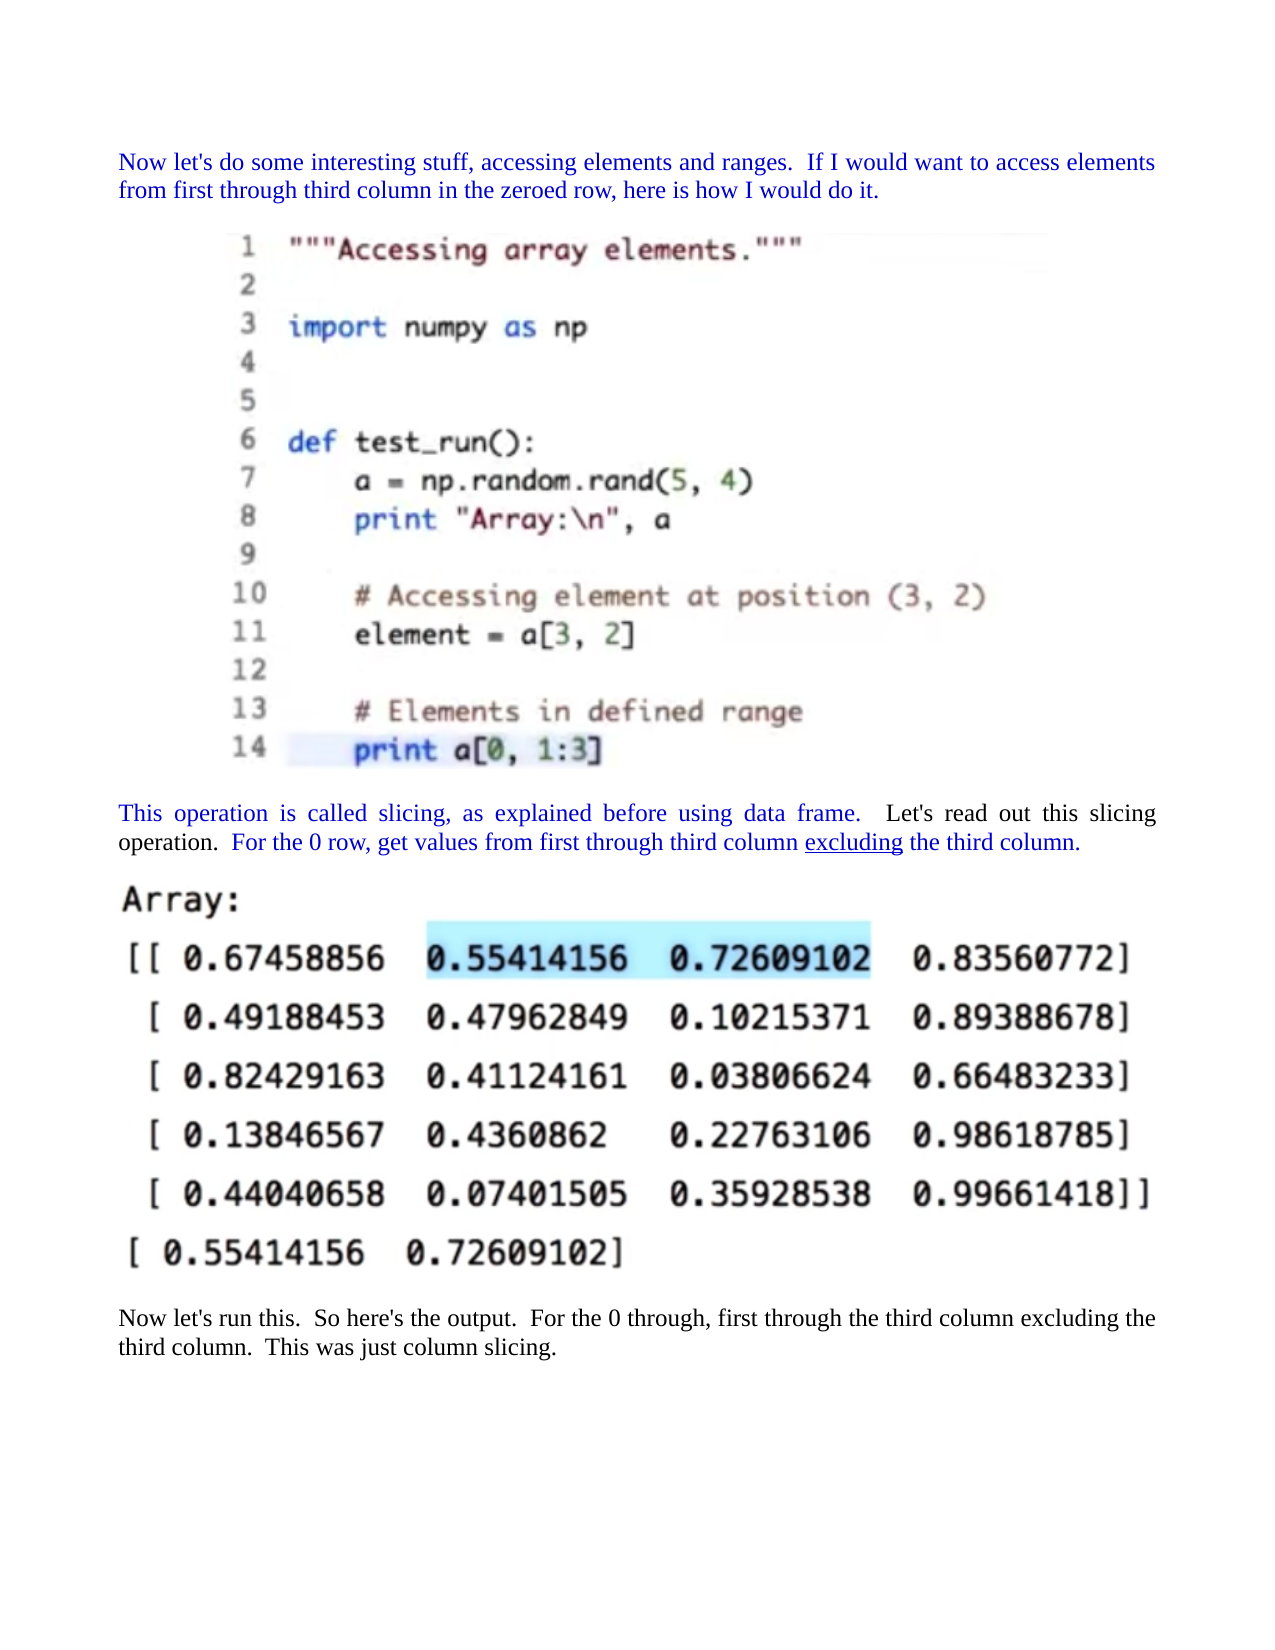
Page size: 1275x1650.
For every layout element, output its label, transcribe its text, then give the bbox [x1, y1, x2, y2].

text Now let's do some interesting stuff, accessing elements and ranges. If I would want to access elements from first through third column in the zeroed row, here is how I would do it. [118, 147, 1157, 204]
text This operation is called slicing, as explained before using data frame. Let's read out this slicing operation. For the 0 row, get values from first through third column excluding the third column. [118, 798, 1157, 855]
picture [226, 233, 1049, 769]
text Now let's run this. So here's the output. For the 0 through, first through the third column excluding the third column. This was just column slicing. [118, 1303, 1157, 1361]
picture [118, 884, 1157, 1275]
